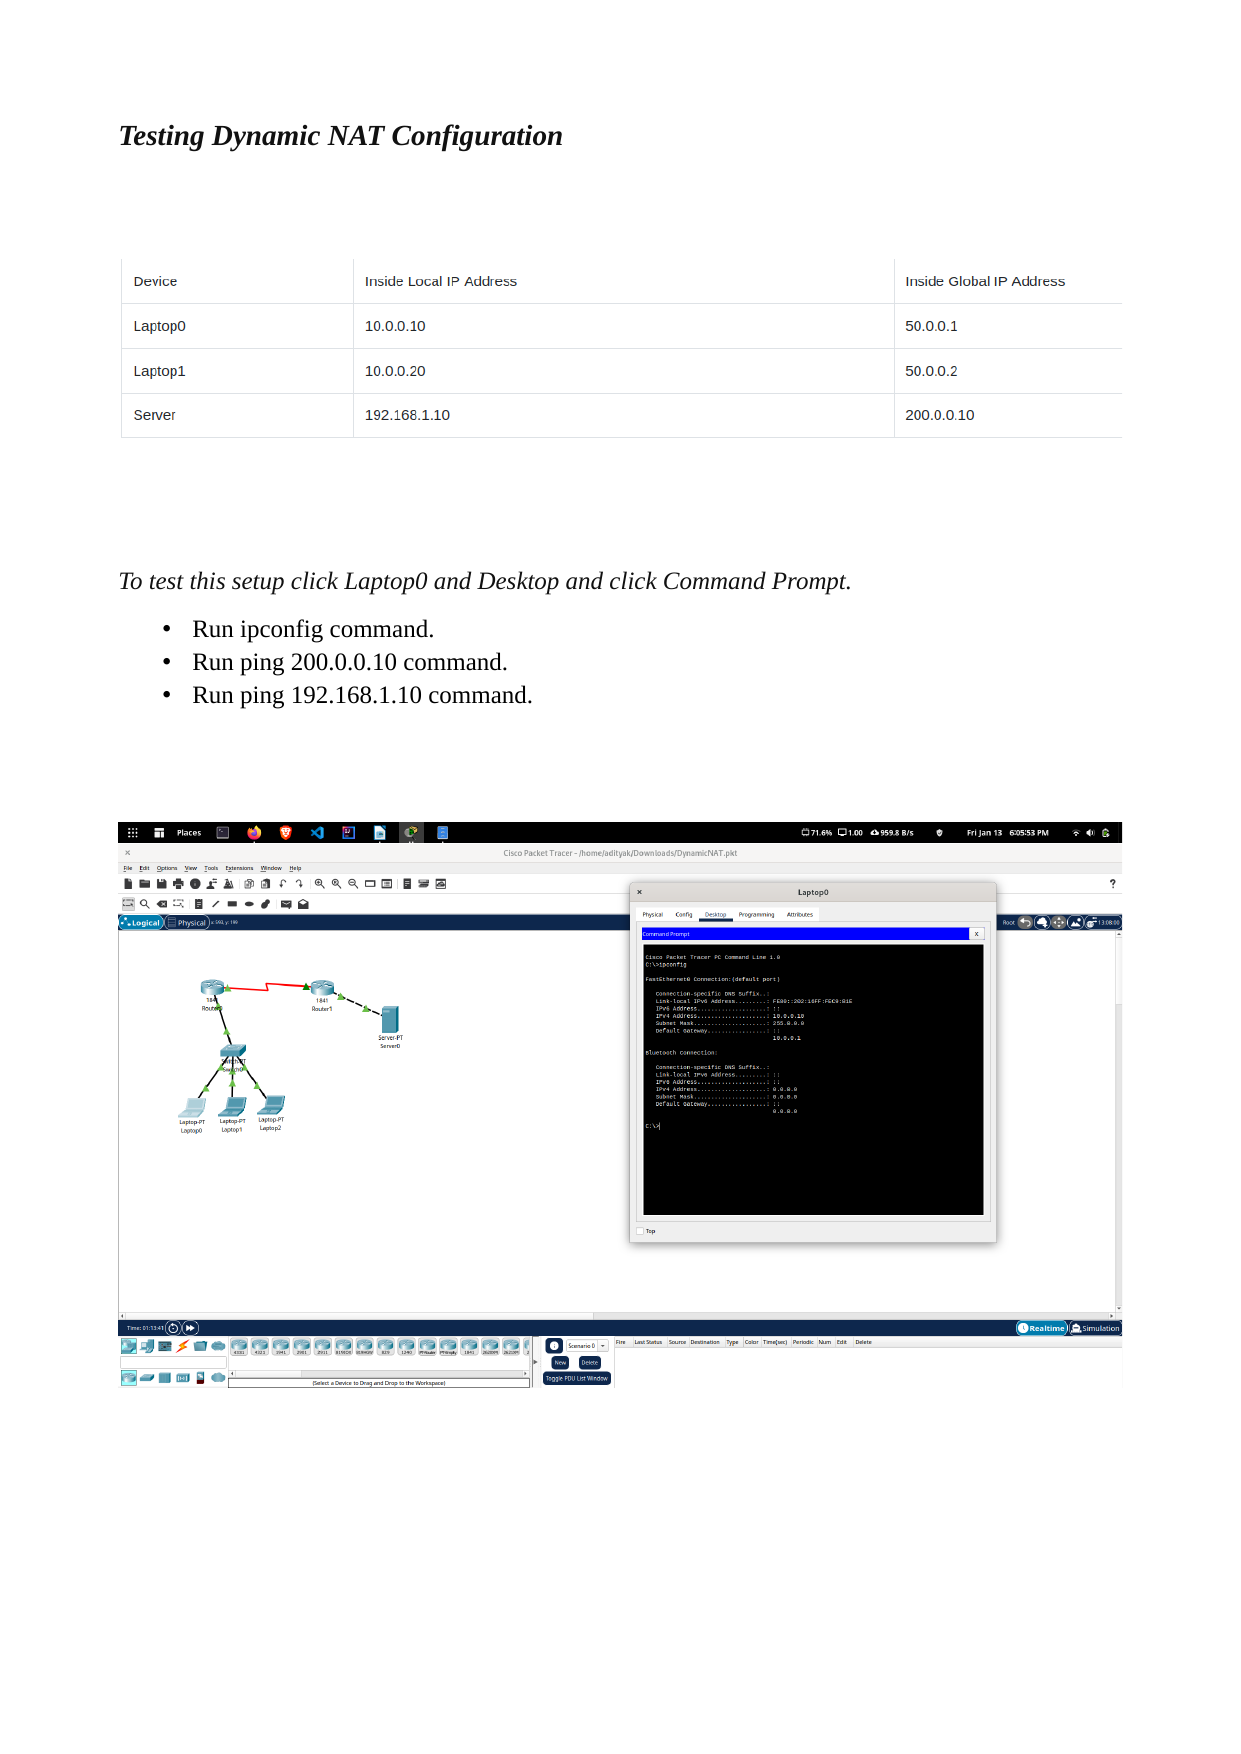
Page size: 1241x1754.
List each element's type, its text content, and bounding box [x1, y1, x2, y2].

list Run ping 192.168.1.10 command. [162, 680, 1122, 709]
text To test this setup click Laptop0 and Desktop and click Command Prompt. [118, 566, 1122, 595]
subtitle Testing Dynamic NAT Configuration [118, 118, 1122, 152]
list Run ping 200.0.0.10 command. [162, 647, 1122, 676]
list Run ipconfig command. [162, 614, 1122, 643]
picture [118, 259, 1123, 443]
picture [118, 822, 1123, 1388]
